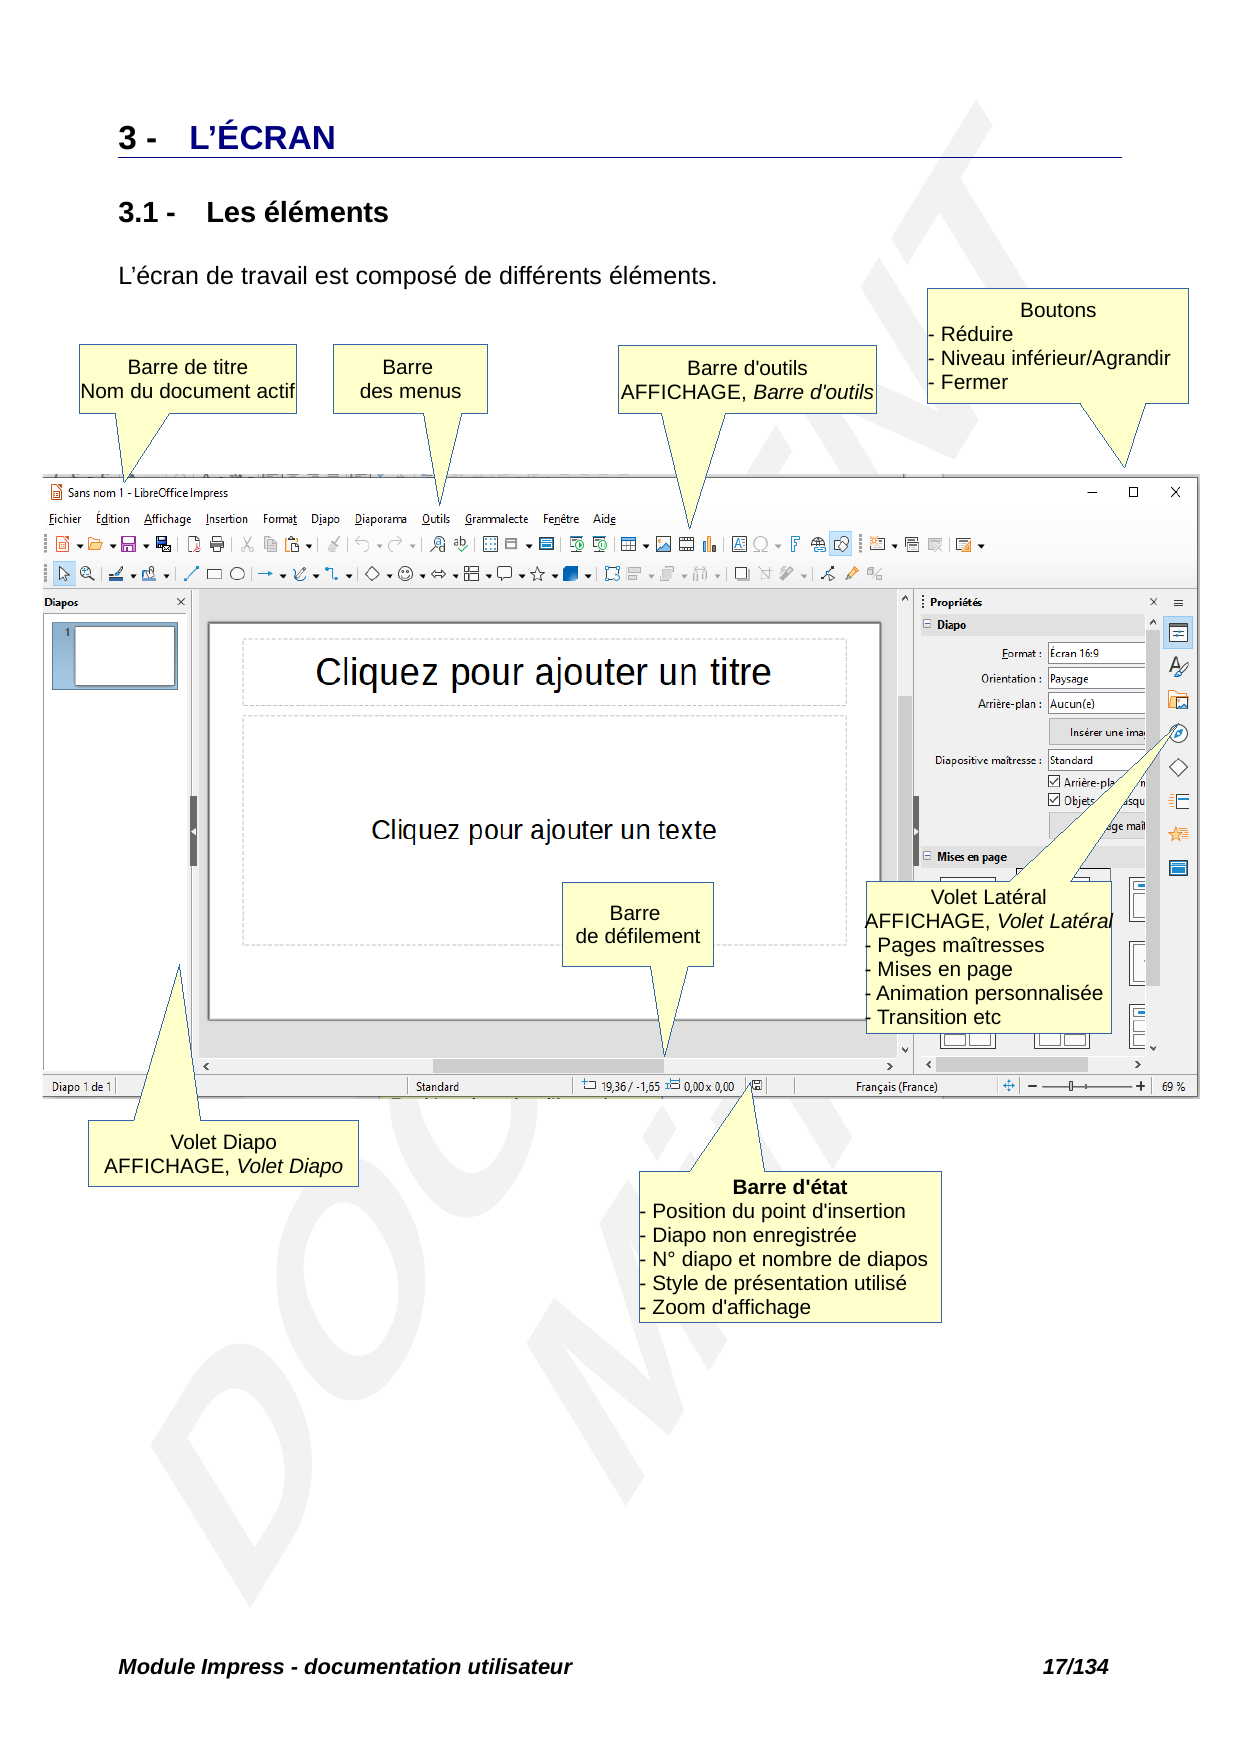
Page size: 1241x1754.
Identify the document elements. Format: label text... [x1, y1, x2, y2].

subtitle l’écran [118, 118, 1122, 157]
picture [42, 474, 1200, 1099]
text L’écran de travail est composé de différents éléments. [118, 261, 1122, 290]
subtitle Les éléments [118, 195, 1122, 229]
